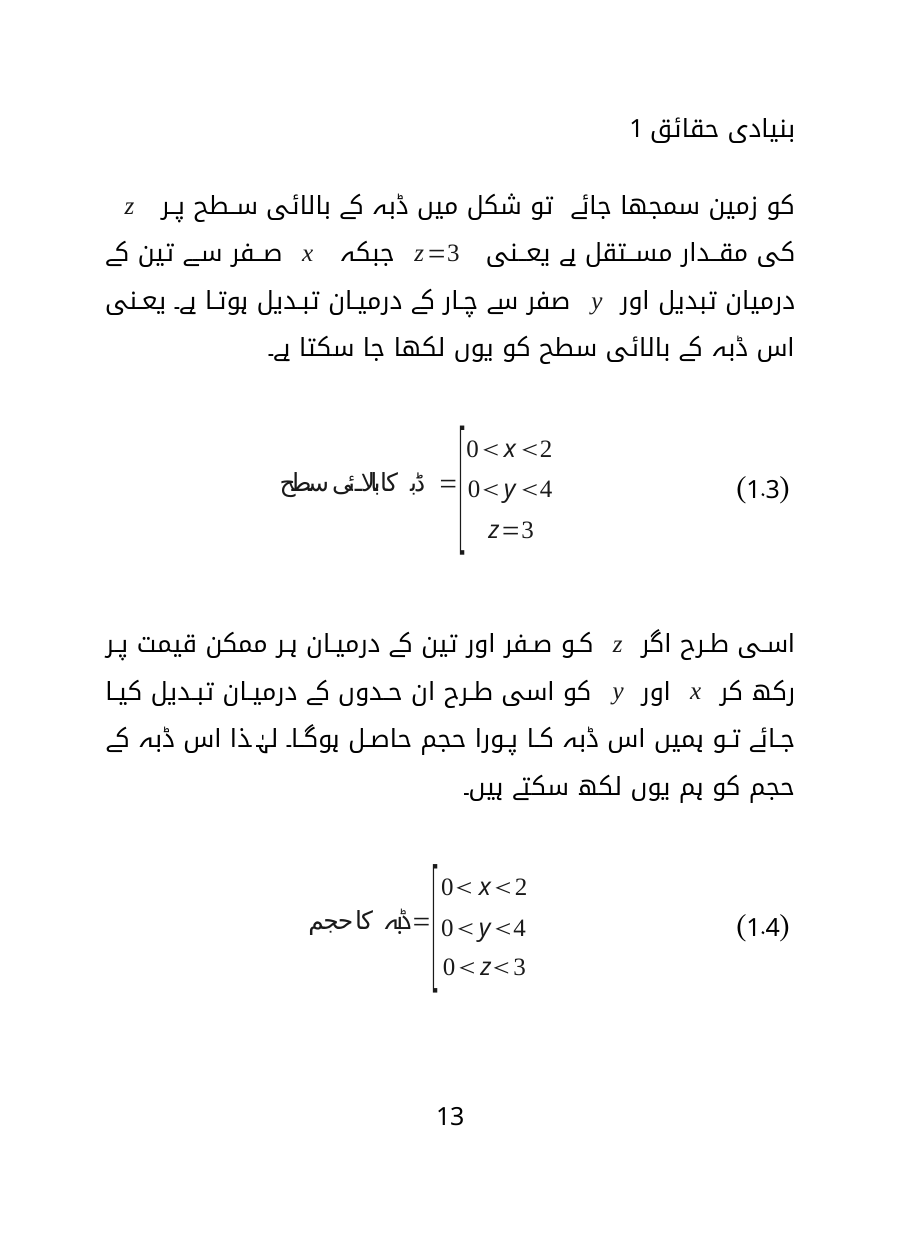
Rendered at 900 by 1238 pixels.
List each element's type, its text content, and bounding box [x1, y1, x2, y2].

text کارتیسی محدد کے نظام میں اگر ہم متغیرہکو صفر رکھیں اورکو تبدیل کریں تو ہمیں سطح ملتی ہے۔ اس طرح اگر شکل 1.2 میں نکتہ ہو اورسطح کو زمین سمجھا جائے تو شکل میں ڈبہ کے بالائی سطح پر کی مقدار مستقل ہے یعنی جبکہ صفر سے تین کے درمیان تبدیل اورصفر سے چار کے درمیان تبدیل ہوتا ہے۔ یعنی اس ڈبہ کے بالائی سطح کو یوں لکھا جا سکتا ہے۔ [105, 182, 795, 372]
table_header (1.3) [718, 419, 795, 574]
table_header [105, 419, 718, 574]
table_header (1.4) [718, 857, 795, 1012]
text اسی طرح اگرکو صفر اور تین کے درمیان ہر ممکن قیمت پر رکھ کراورکو اسی طرح ان حدوں کے درمیان تبدیل کیا جائے تو ہمیں اس ڈبہ کا پورا حجم حاصل ہوگا۔ لہٰذا اس ڈبہ کے حجم کو ہم یوں لکھ سکتے ہیں۔ [105, 621, 795, 810]
table_header [105, 857, 718, 1012]
